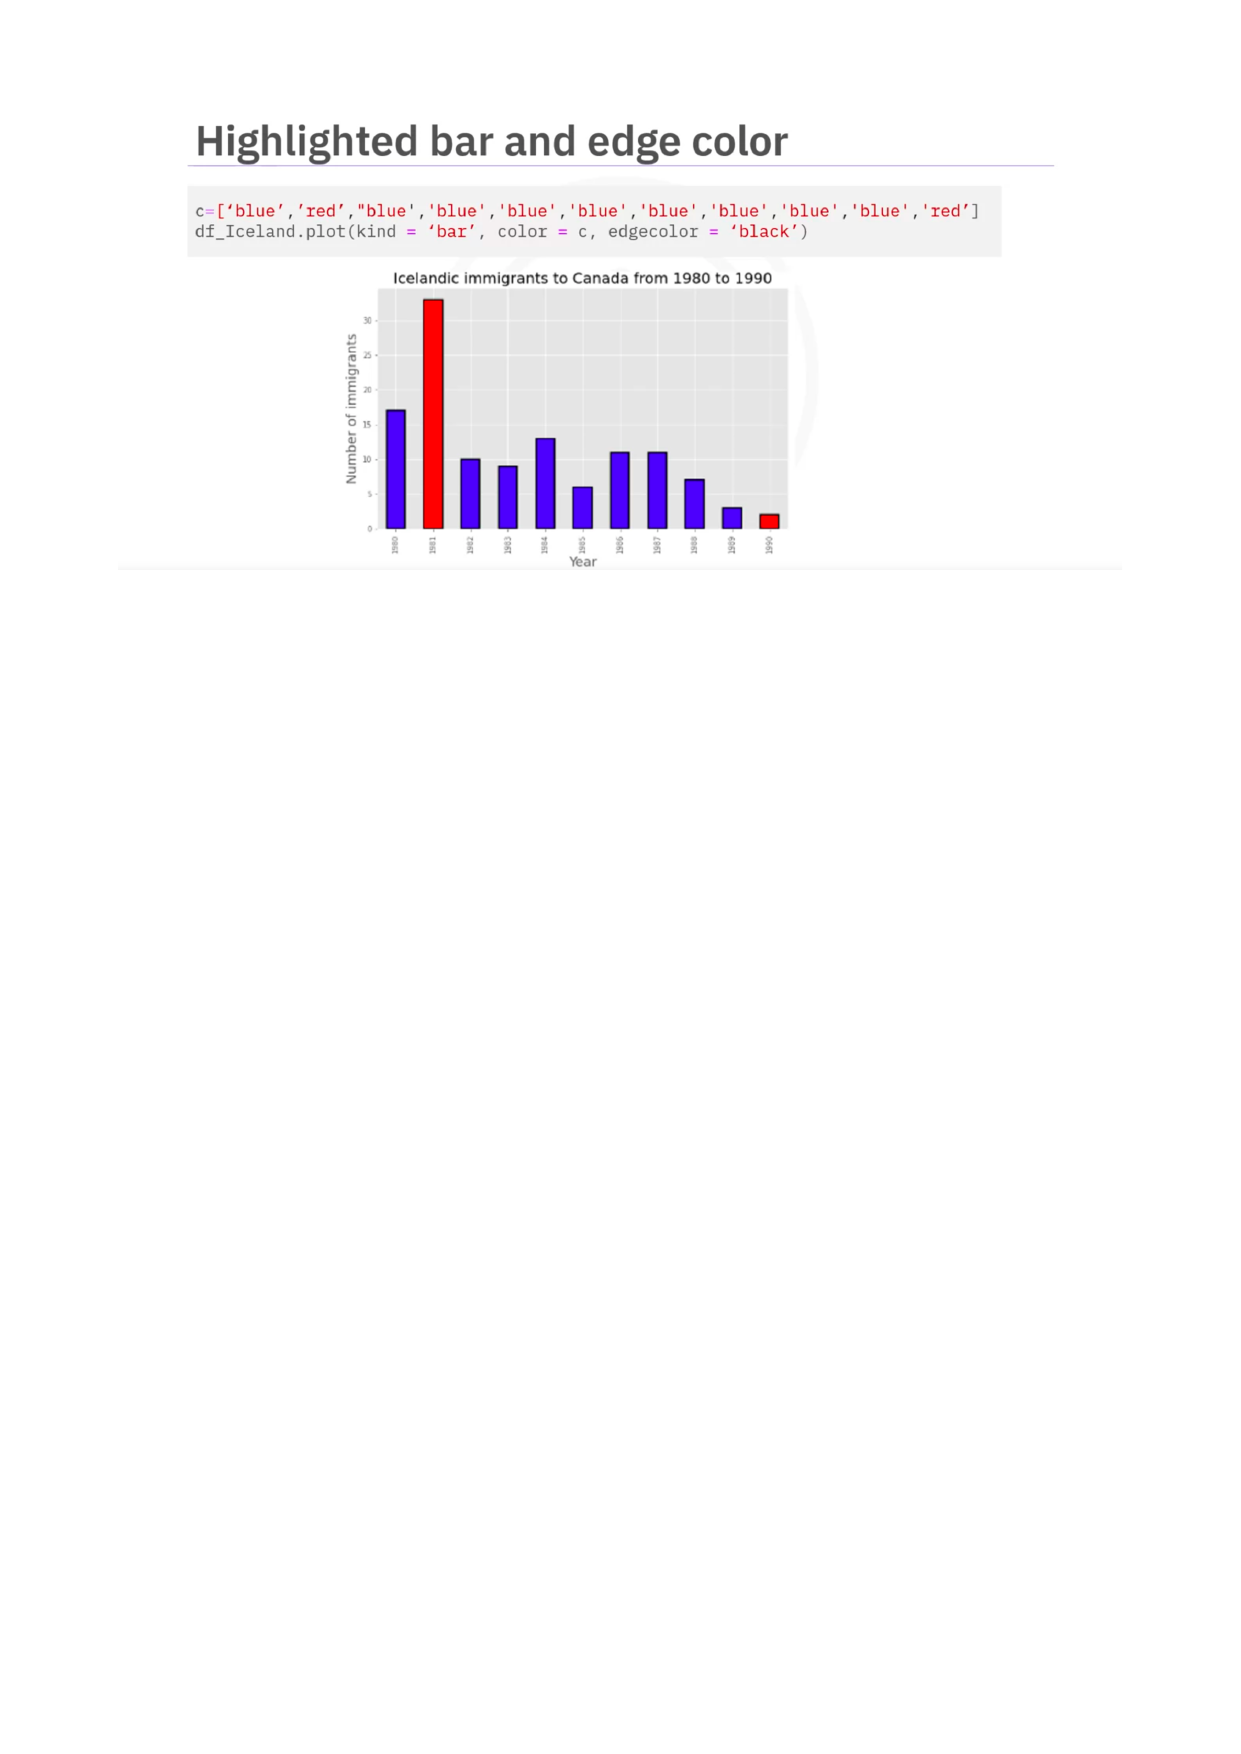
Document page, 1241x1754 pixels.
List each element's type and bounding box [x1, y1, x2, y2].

picture [118, 118, 1123, 570]
